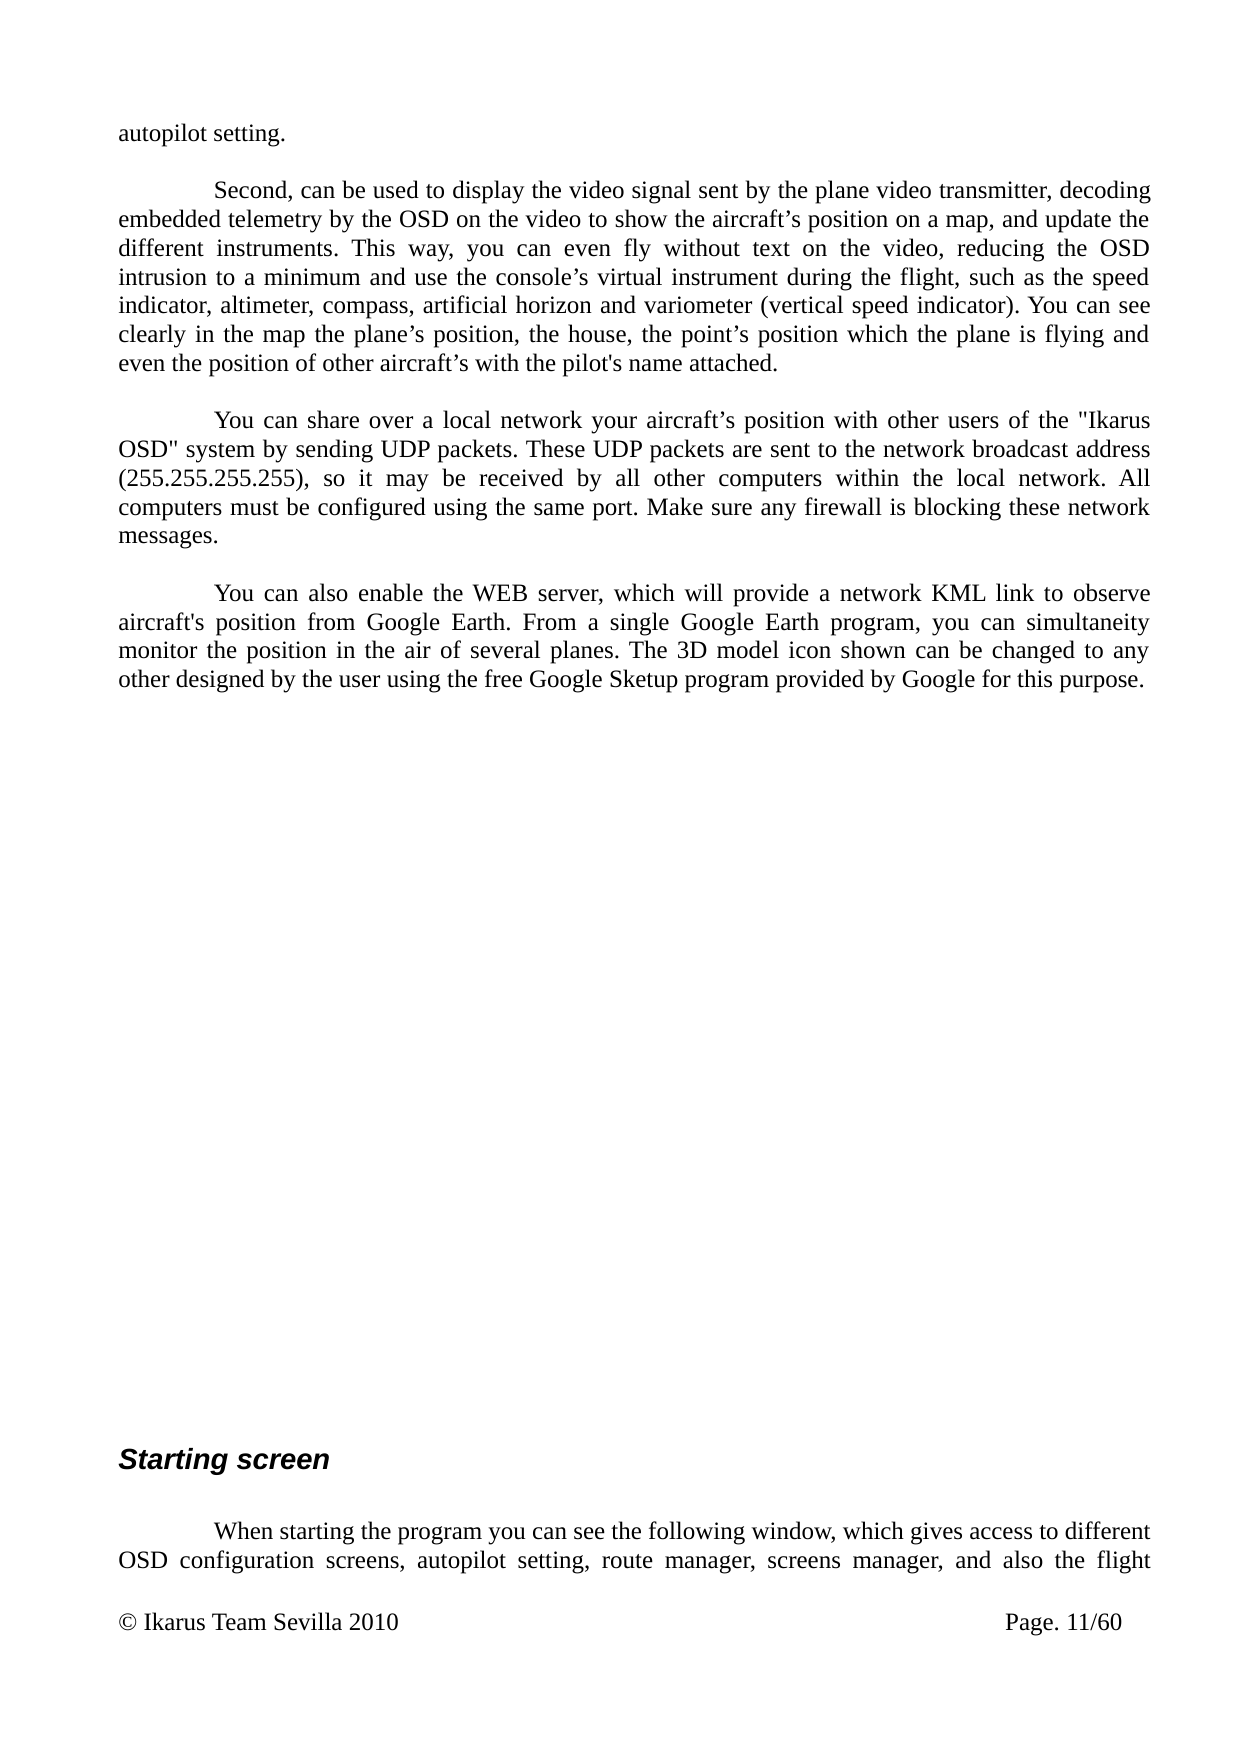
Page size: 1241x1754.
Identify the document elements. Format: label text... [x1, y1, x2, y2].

text You can share over a local network your aircraft’s position with other users of the "Ikarus OSD" system by sending UDP packets. These UDP packets are sent to the network broadcast address (255.255.255.255), so it may be received by all other computers within the local network. All computers must be configured using the same port. Make sure any firewall is blocking these network messages. [118, 406, 1152, 549]
subtitle Starting screen [118, 1442, 1152, 1475]
text When starting the program you can see the following window, which gives access to different OSD configuration screens, autopilot setting, route manager, screens manager, and also the flight [118, 1516, 1152, 1574]
text autopilot setting. [118, 118, 1152, 147]
text You can also enable the WEB server, which will provide a network KML link to observe aircraft's position from Google Earth. From a single Google Earth program, you can simultaneity monitor the position in the air of several planes. The 3D model icon shown can be changed to any other designed by the user using the free Google Sketup program provided by Google for this purpose. [118, 578, 1152, 693]
text Second, can be used to display the video signal sent by the plane video transmitter, decoding embedded telemetry by the OSD on the video to show the aircraft’s position on a map, and update the different instruments. This way, you can even fly without text on the video, reducing the OSD intrusion to a minimum and use the console’s virtual instrument during the flight, such as the speed indicator, altimeter, compass, artificial horizon and variometer (vertical speed indicator). You can see clearly in the map the plane’s position, the house, the point’s position which the plane is flying and even the position of other aircraft’s with the pilot's name attached. [118, 176, 1152, 377]
